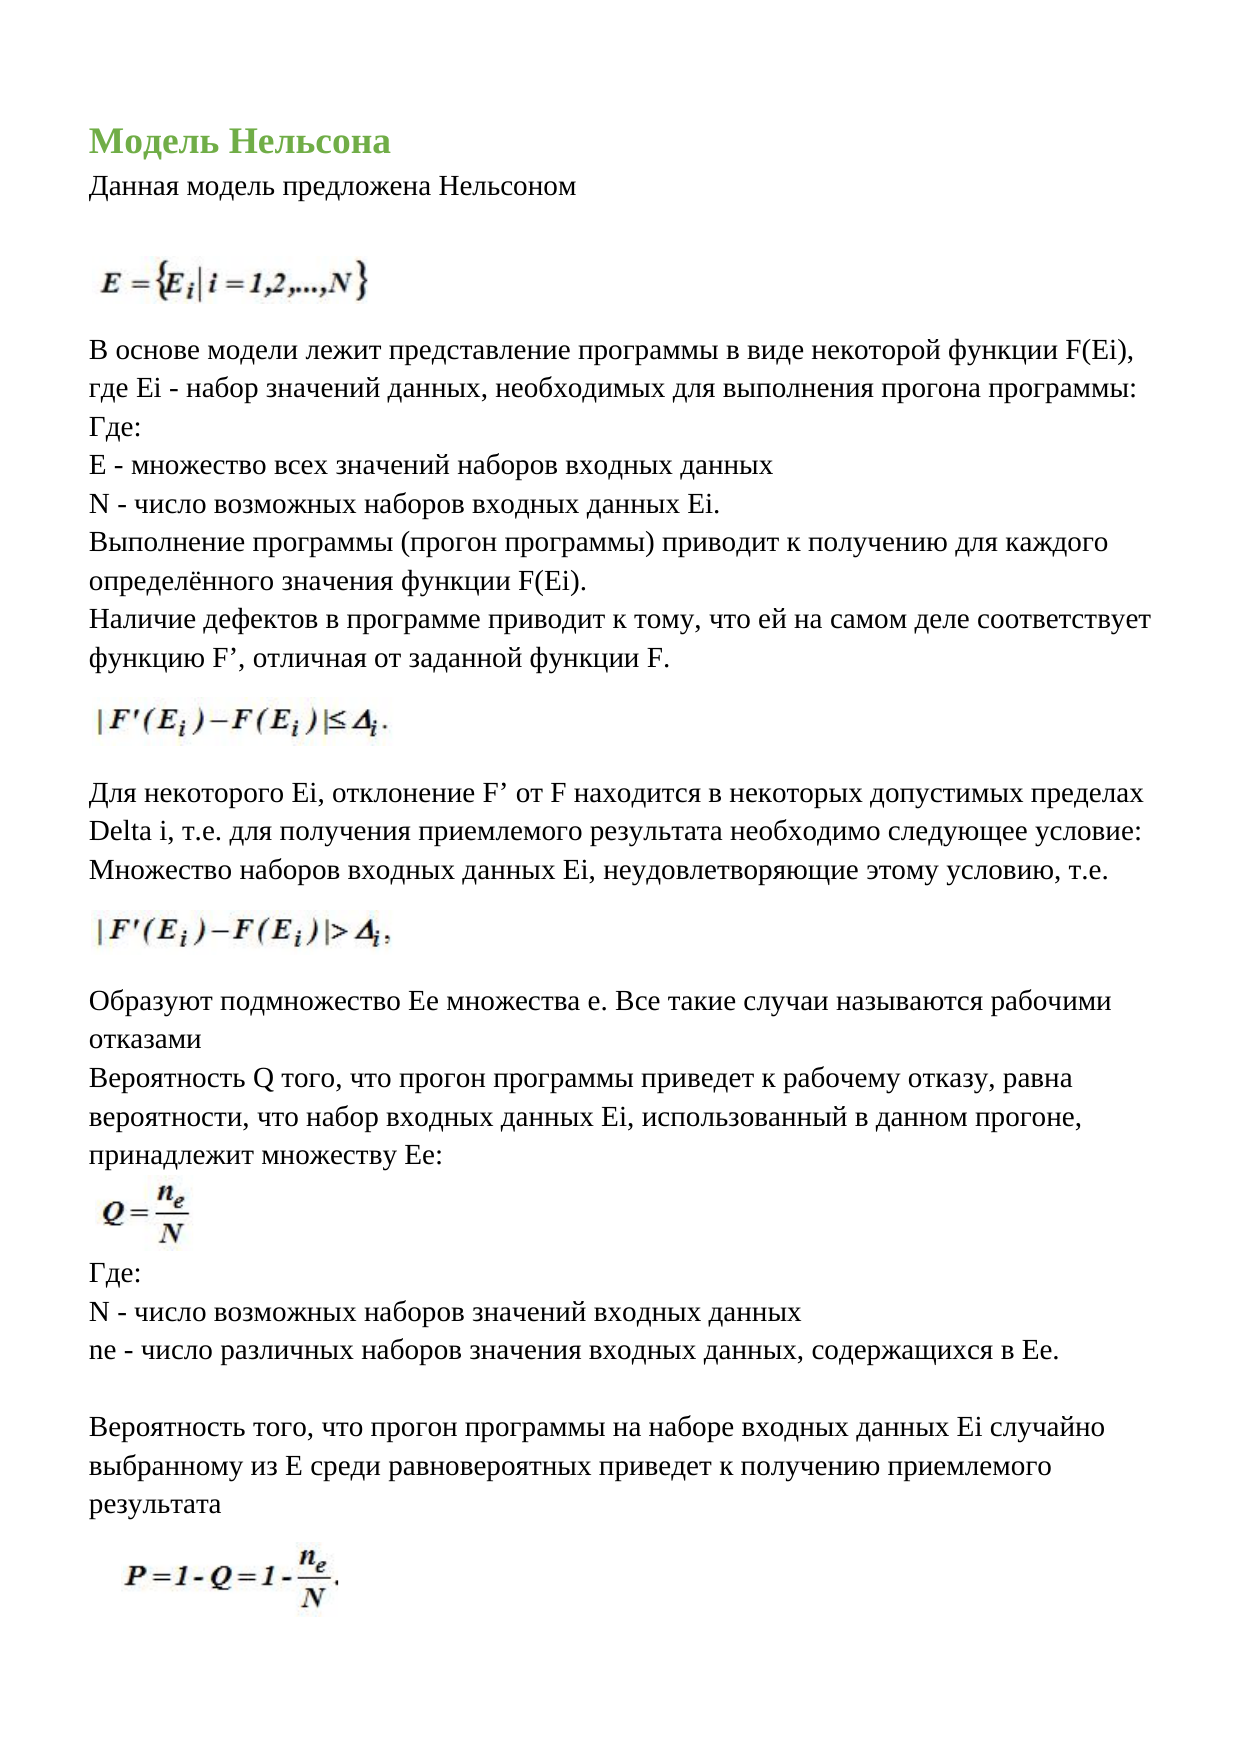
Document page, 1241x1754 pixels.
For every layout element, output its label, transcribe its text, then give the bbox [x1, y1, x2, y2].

text Вероятность того, что прогон программы на наборе входных данных Ei случайно выбранному из E среди равновероятных приведет к получению приемлемого результата [89, 1409, 1181, 1520]
text Наличие дефектов в программе приводит к тому, что ей на самом деле соответствует функцию F’, отличная от заданной функции F. [89, 602, 1181, 674]
text E - множество всех значений наборов входных данных [89, 447, 1181, 481]
text N - число возможных наборов входных данных Ei. [89, 486, 1181, 519]
picture [91, 910, 398, 955]
picture [91, 256, 369, 304]
text Для некоторого Ei, отклонение F’ от F находится в некоторых допустимых пределах Delta i, т.е. для получения приемлемого результата необходимо следующее условие: [89, 679, 1181, 847]
picture [121, 1542, 339, 1617]
text Где: [89, 1255, 1181, 1289]
text N - число возможных наборов значений входных данных [89, 1294, 1181, 1327]
picture [91, 697, 397, 746]
text Где: [89, 409, 1181, 442]
text Данная модель предложена Нельсоном [89, 168, 1181, 201]
text Выполнение программы (прогон программы) приводит к получению для каждого определённого значения функции F(Ei). [89, 524, 1181, 597]
text Образуют подмножество Ee множества e. Все такие случаи называются рабочими отказами [89, 890, 1181, 1055]
picture [95, 1175, 194, 1251]
text Множество наборов входных данных Ei, неудовлетворяющие этому условию, т.е. [89, 852, 1181, 885]
text В основе модели лежит представление программы в виде некоторой функции F(Ei), где Ei - набор значений данных, необходимых для выполнения прогона программы: [89, 206, 1181, 404]
text ne - число различных наборов значения входных данных, содержащихся в Ee. [89, 1332, 1181, 1366]
text Вероятность Q того, что прогон программы приведет к рабочему отказу, равна вероятности, что набор входных данных Ei, использованный в данном прогоне, принадлежит множеству Ee: [89, 1060, 1181, 1171]
text Модель Нельсона [89, 118, 1181, 161]
